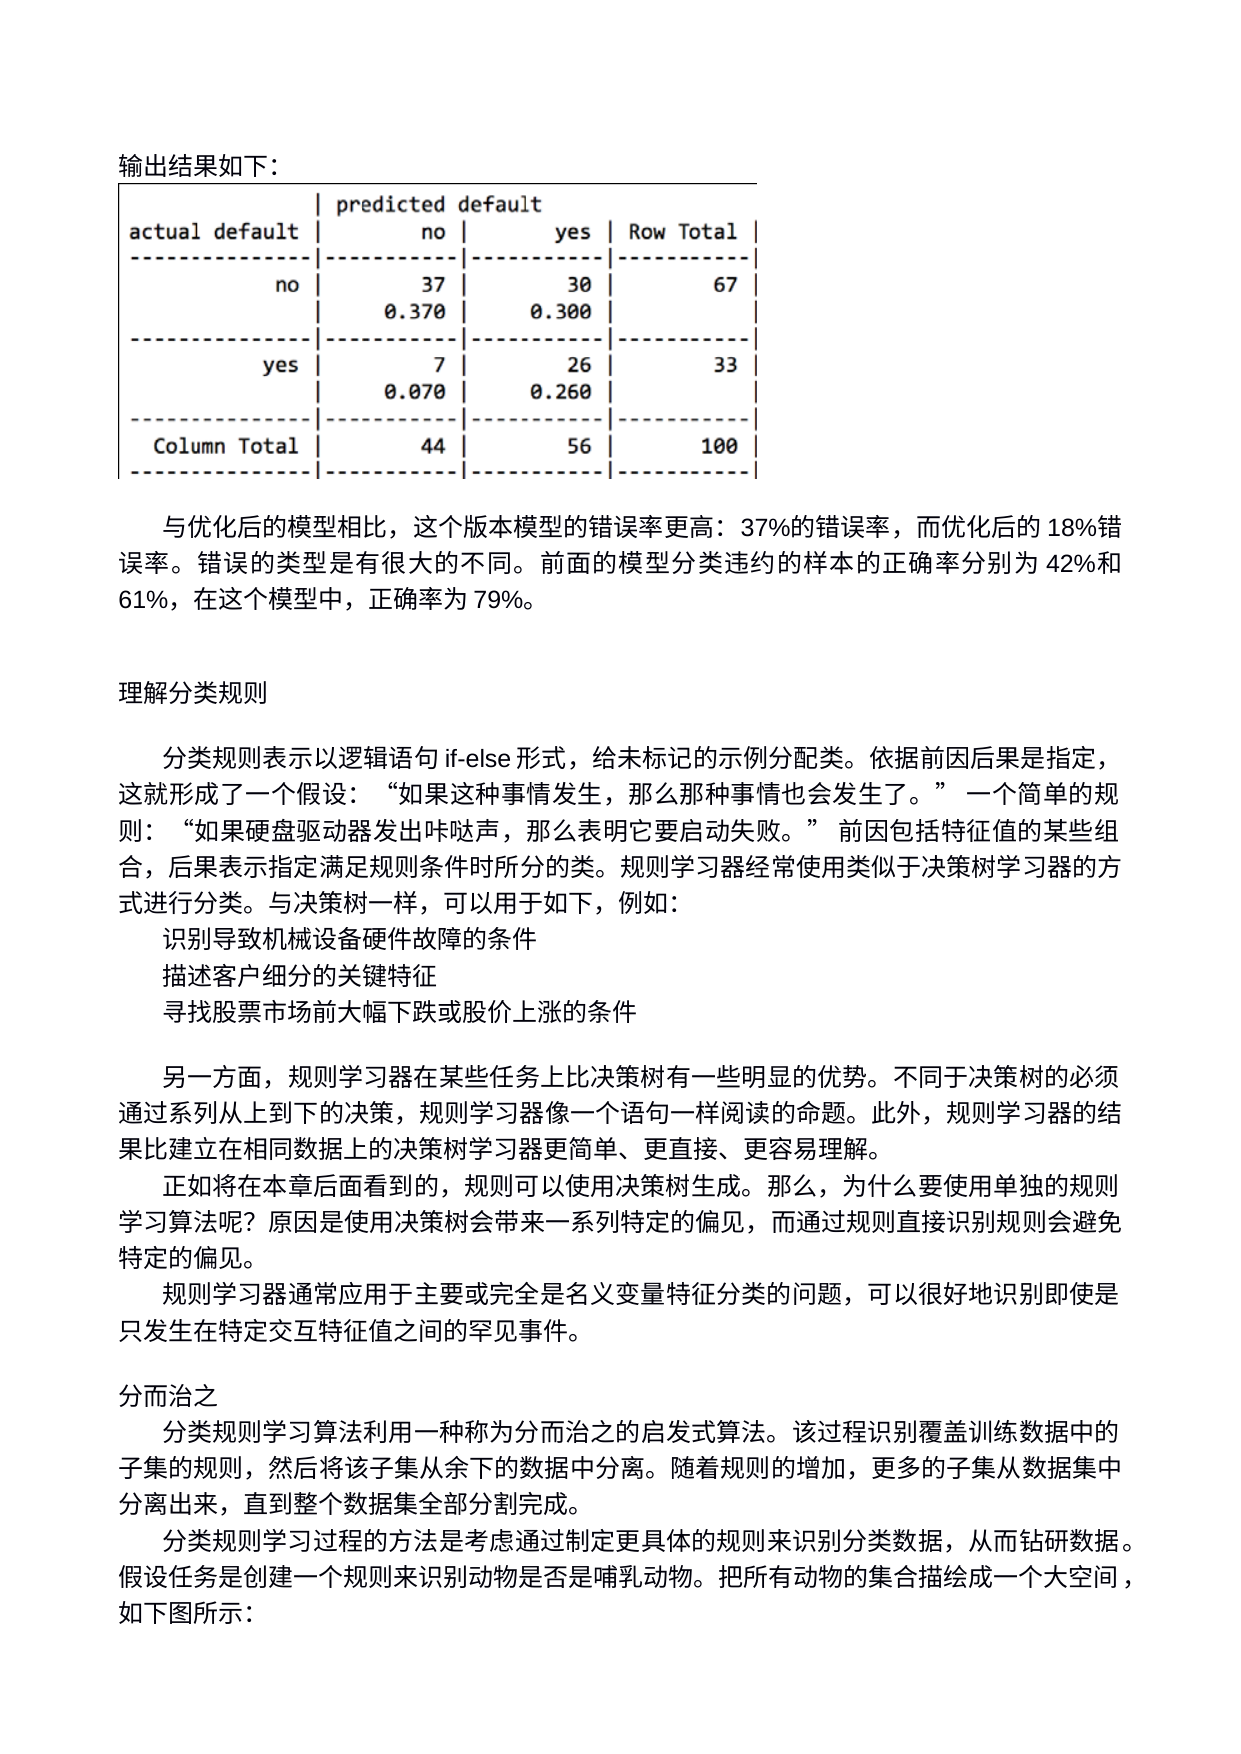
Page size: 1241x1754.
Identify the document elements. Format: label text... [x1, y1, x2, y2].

text 理解分类规则 [118, 673, 1122, 710]
text 描述客户细分的关键特征 [118, 956, 1122, 992]
text 分而治之 [118, 1376, 1122, 1412]
text 分类规则表示以逻辑语句if-else形式，给未标记的示例分配类。依据前因后果是指定，这就形成了一个假设：“如果这种事情发生，那么那种事情也会发生了。” 一个简单的规则：“如果硬盘驱动器发出咔哒声，那么表明它要启动失败。” 前因包括特征值的某些组合，后果表示指定满足规则条件时所分的类。规则学习器经常使用类似于决策树学习器的方式进行分类。与决策树一样，可以用于如下，例如： [118, 738, 1122, 920]
text 另一方面，规则学习器在某些任务上比决策树有一些明显的优势。不同于决策树的必须通过系列从上到下的决策，规则学习器像一个语句一样阅读的命题。此外，规则学习器的结果比建立在相同数据上的决策树学习器更简单、更直接、更容易理解。 [118, 1057, 1122, 1166]
text 识别导致机械设备硬件故障的条件 [118, 920, 1122, 956]
text 寻找股票市场前大幅下跌或股价上涨的条件 [118, 992, 1122, 1028]
text 正如将在本章后面看到的，规则可以使用决策树生成。那么，为什么要使用单独的规则学习算法呢？原因是使用决策树会带来一系列特定的偏见，而通过规则直接识别规则会避免特定的偏见。 [118, 1166, 1122, 1275]
text 与优化后的模型相比，这个版本模型的错误率更高：37%的错误率，而优化后的18%错误率。错误的类型是有很大的不同。前面的模型分类违约的样本的正确率分别为42%和61%，在这个模型中，正确率为79%。 [118, 507, 1122, 616]
text 规则学习器通常应用于主要或完全是名义变量特征分类的问题，可以很好地识别即使是只发生在特定交互特征值之间的罕见事件。 [118, 1275, 1122, 1347]
text 输出结果如下： [118, 147, 1122, 183]
text 分类规则学习算法利用一种称为分而治之的启发式算法。该过程识别覆盖训练数据中的子集的规则，然后将该子集从余下的数据中分离。随着规则的增加，更多的子集从数据集中分离出来，直到整个数据集全部分割完成。 [118, 1412, 1122, 1521]
text 分类规则学习过程的方法是考虑通过制定更具体的规则来识别分类数据，从而钻研数据。假设任务是创建一个规则来识别动物是否是哺乳动物。把所有动物的集合描绘成一个大空间，如下图所示： [118, 1521, 1122, 1630]
